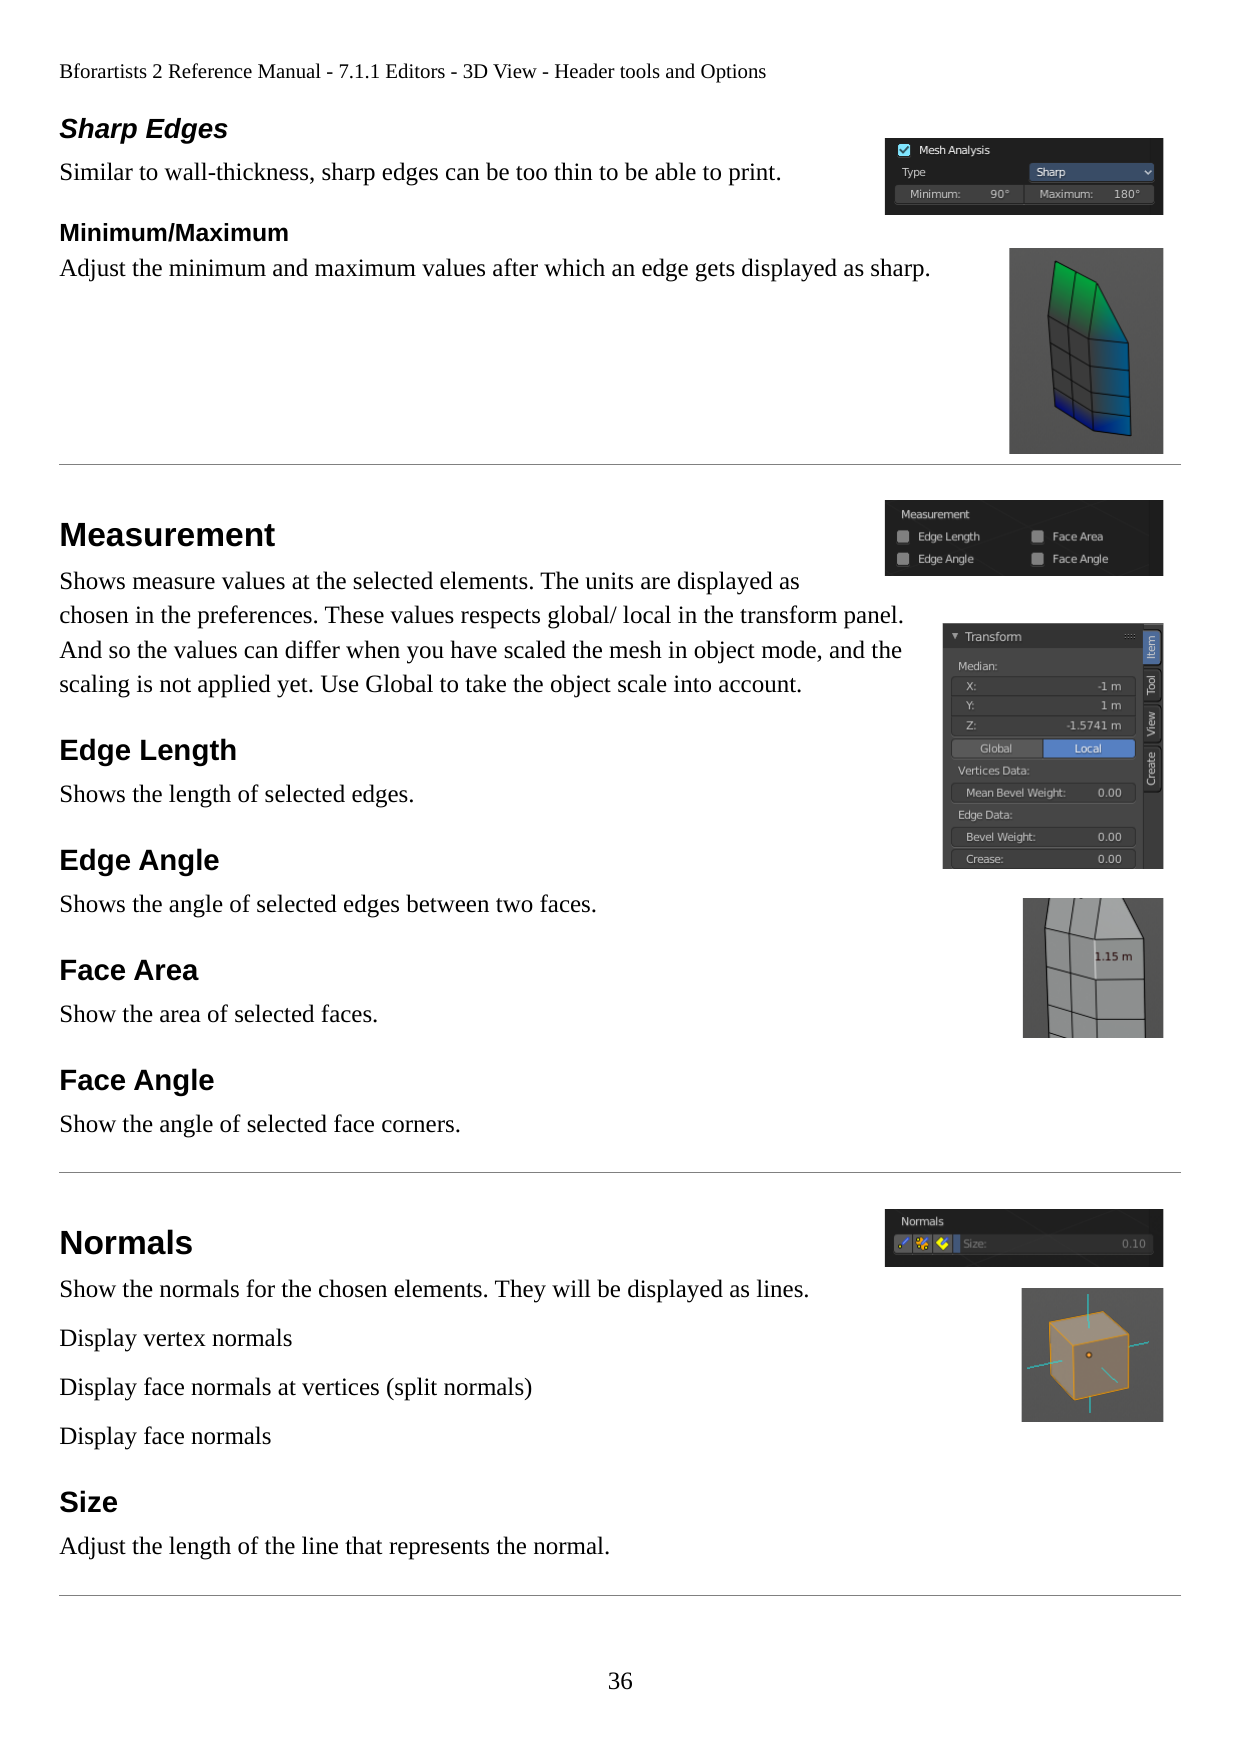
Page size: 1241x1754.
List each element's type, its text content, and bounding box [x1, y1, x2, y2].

subtitle Normals [59, 1223, 884, 1261]
subtitle [1164, 1223, 1181, 1261]
subtitle [1164, 953, 1181, 986]
picture [1021, 1288, 1164, 1422]
subtitle Face Angle [59, 1062, 1181, 1096]
text Adjust the length of the line that represents the normal. [59, 1531, 1181, 1560]
subtitle [1164, 514, 1181, 553]
text Display face normals at vertices (split normals) [59, 1372, 1021, 1401]
text Show the area of selected faces. [59, 999, 1022, 1028]
subtitle Edge Length [59, 733, 942, 767]
subtitle Sharp Edges [59, 113, 1181, 144]
text [1164, 1323, 1181, 1352]
text Similar to wall-thickness, sharp edges can be too thin to be able to print. [59, 157, 884, 186]
subtitle Measurement [59, 514, 884, 553]
text Show the normals for the chosen elements. They will be displayed as lines. [59, 1274, 1181, 1303]
subtitle Edge Angle [59, 843, 1181, 876]
text Shows the angle of selected edges between two faces. [59, 889, 1181, 918]
text Display face normals [59, 1421, 1181, 1450]
subtitle Minimum/Maximum [59, 218, 1181, 247]
picture [942, 623, 1164, 869]
text Adjust the minimum and maximum values after which an edge gets displayed as sharp. [59, 253, 1009, 282]
subtitle [1164, 733, 1181, 767]
subtitle Size [59, 1485, 1181, 1518]
picture [884, 138, 1164, 215]
picture [1009, 248, 1164, 454]
picture [1022, 898, 1164, 1038]
text Display vertex normals [59, 1323, 1021, 1352]
text Show the angle of selected face corners. [59, 1109, 1181, 1137]
text Shows measure values at the selected elements. The units are displayed as chosen in the preferences. These values respects global/ local in the transform panel. And so the values can differ when you have scaled the mesh in object mode, and the scaling is not applied yet. Use Global to take the object scale into account. [59, 566, 1181, 698]
text Shows the length of selected edges. [59, 779, 942, 808]
subtitle Face Area [59, 953, 1022, 986]
